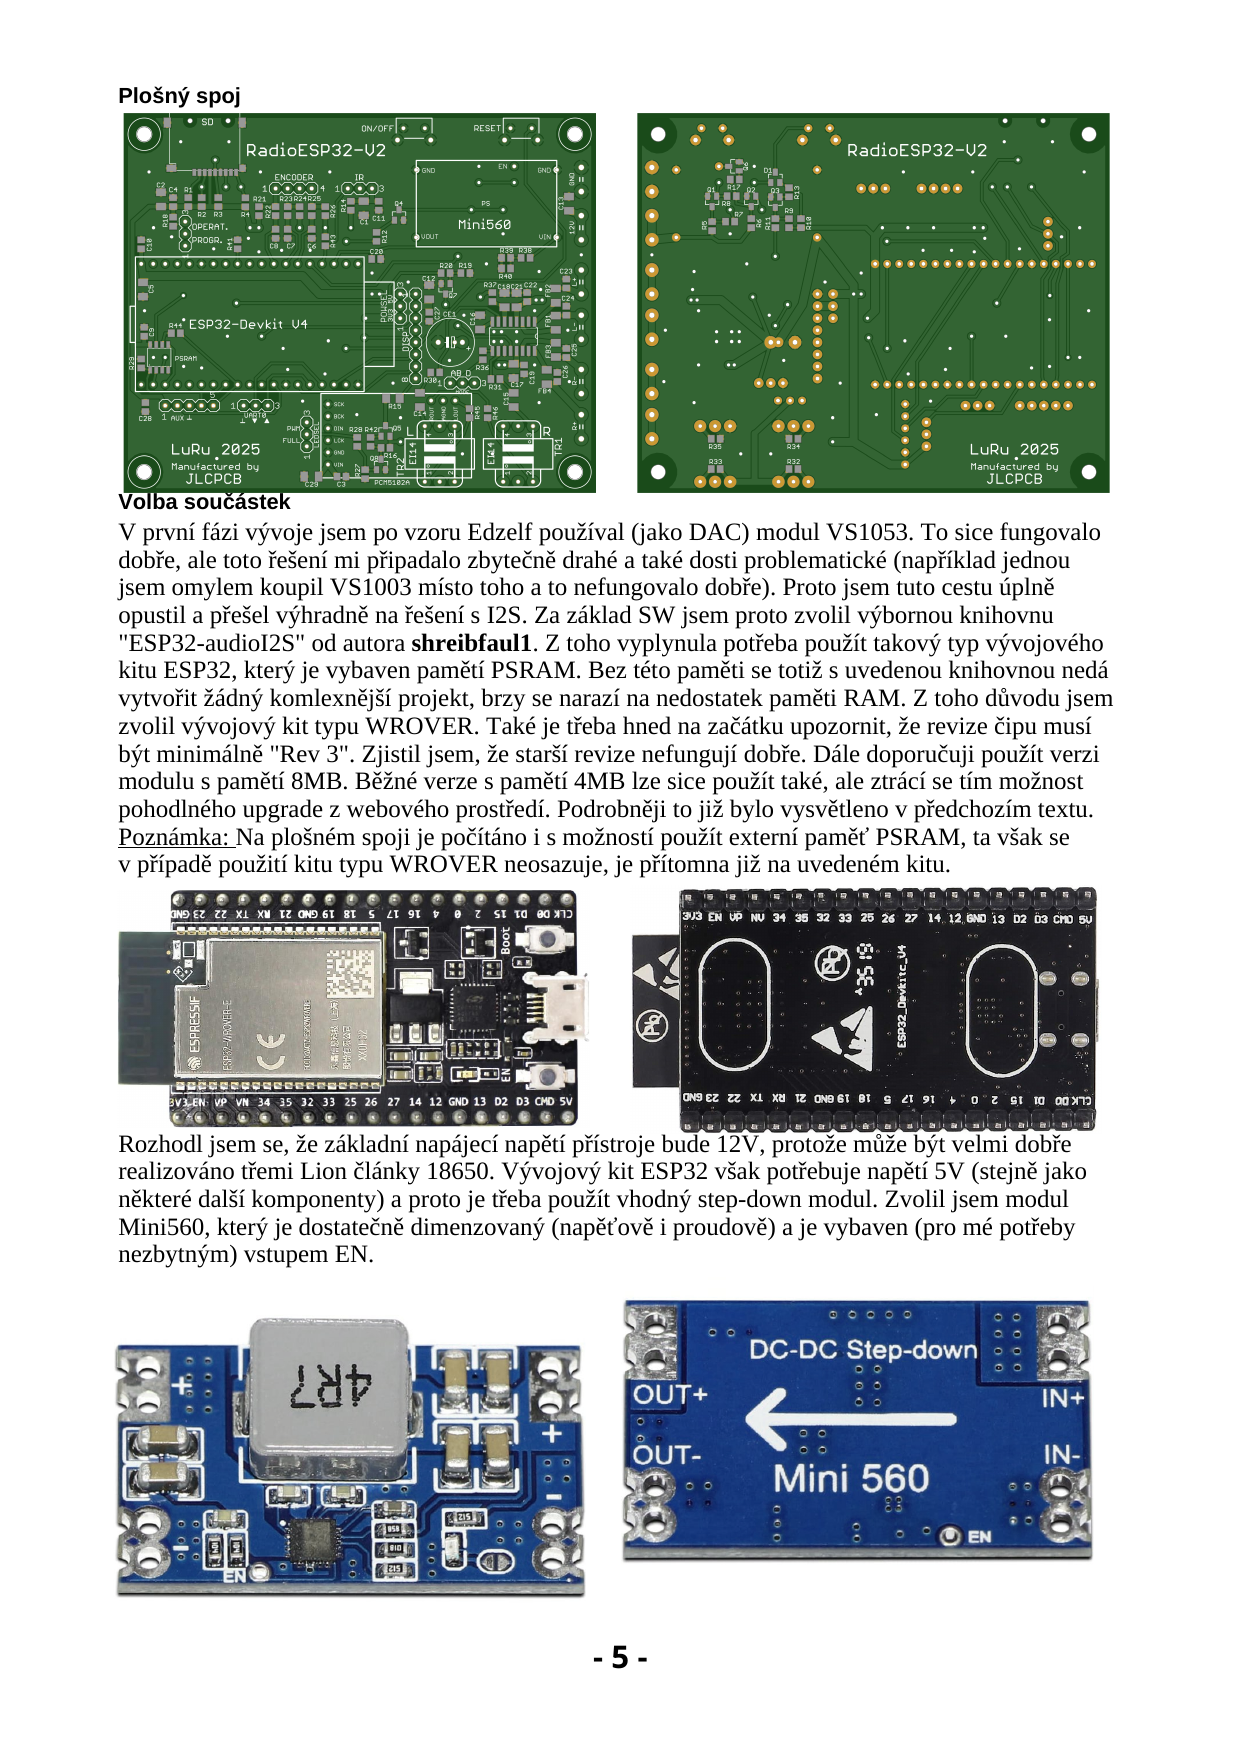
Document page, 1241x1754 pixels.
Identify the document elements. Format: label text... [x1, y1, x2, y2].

picture [637, 113, 1110, 493]
subtitle Plošný spoj [118, 83, 1122, 108]
text V první fázi vývoje jsem po vzoru Edzelf používal (jako DAC) modul VS1053. To sice fungovalo dobře, ale toto řešení mi připadalo zbytečně drahé a také dosti problematické (například jednou jsem omylem koupil VS1003 místo toho a to nefungovalo dobře). Proto jsem tuto cestu úplně opustil a přešel výhradně na řešení s I2S. Za základ SW jsem proto zvolil výbornou knihovnu "ESP32‑audioI2S" od autora shreibfaul1. Z toho vyplynula potřeba použít takový typ vývojového kitu ESP32, který je vybaven pamětí PSRAM. Bez této paměti se totiž s uvedenou knihovnou nedá vytvořit žádný komlexnější projekt, brzy se narazí na nedostatek paměti RAM. Z toho důvodu jsem zvolil vývojový kit typu WROVER. Také je třeba hned na začátku upozornit, že revize čipu musí být minimálně "Rev 3". Zjistil jsem, že starší revize nefungují dobře. Dále doporučuji použít verzi modulu s pamětí 8MB. Běžné verze s pamětí 4MB lze sice použít také, ale ztrácí se tím možnost pohodlného upgrade z webového prostředí. Podrobněji to již bylo vysvětleno v předchozím textu. [118, 518, 1122, 823]
text Poznámka: Na plošném spoji je počítáno i s možností použít externí paměť PSRAM, ta však se v případě použití kitu typu WROVER neosazuje, je přítomna již na uvedeném kitu. [118, 823, 1122, 878]
picture [117, 890, 590, 1128]
text Rozhodl jsem se, že základní napájecí napětí přístroje bude 12V, protože může být velmi dobře realizováno třemi Lion články 18650. Vývojový kit ESP32 však potřebuje napětí 5V (stejně jako některé další komponenty) a proto je třeba použít vhodný step-down modul. Zvolil jsem modul Mini560, který je dostatečně dimenzovaný (napěťově i proudově) a je vybaven (pro mé potřeby nezbytným) vstupem EN. [118, 1130, 1122, 1268]
picture [123, 113, 596, 493]
picture [113, 1314, 586, 1603]
subtitle Volba součástek [118, 490, 1122, 514]
picture [621, 1269, 1094, 1569]
picture [629, 885, 1102, 1134]
